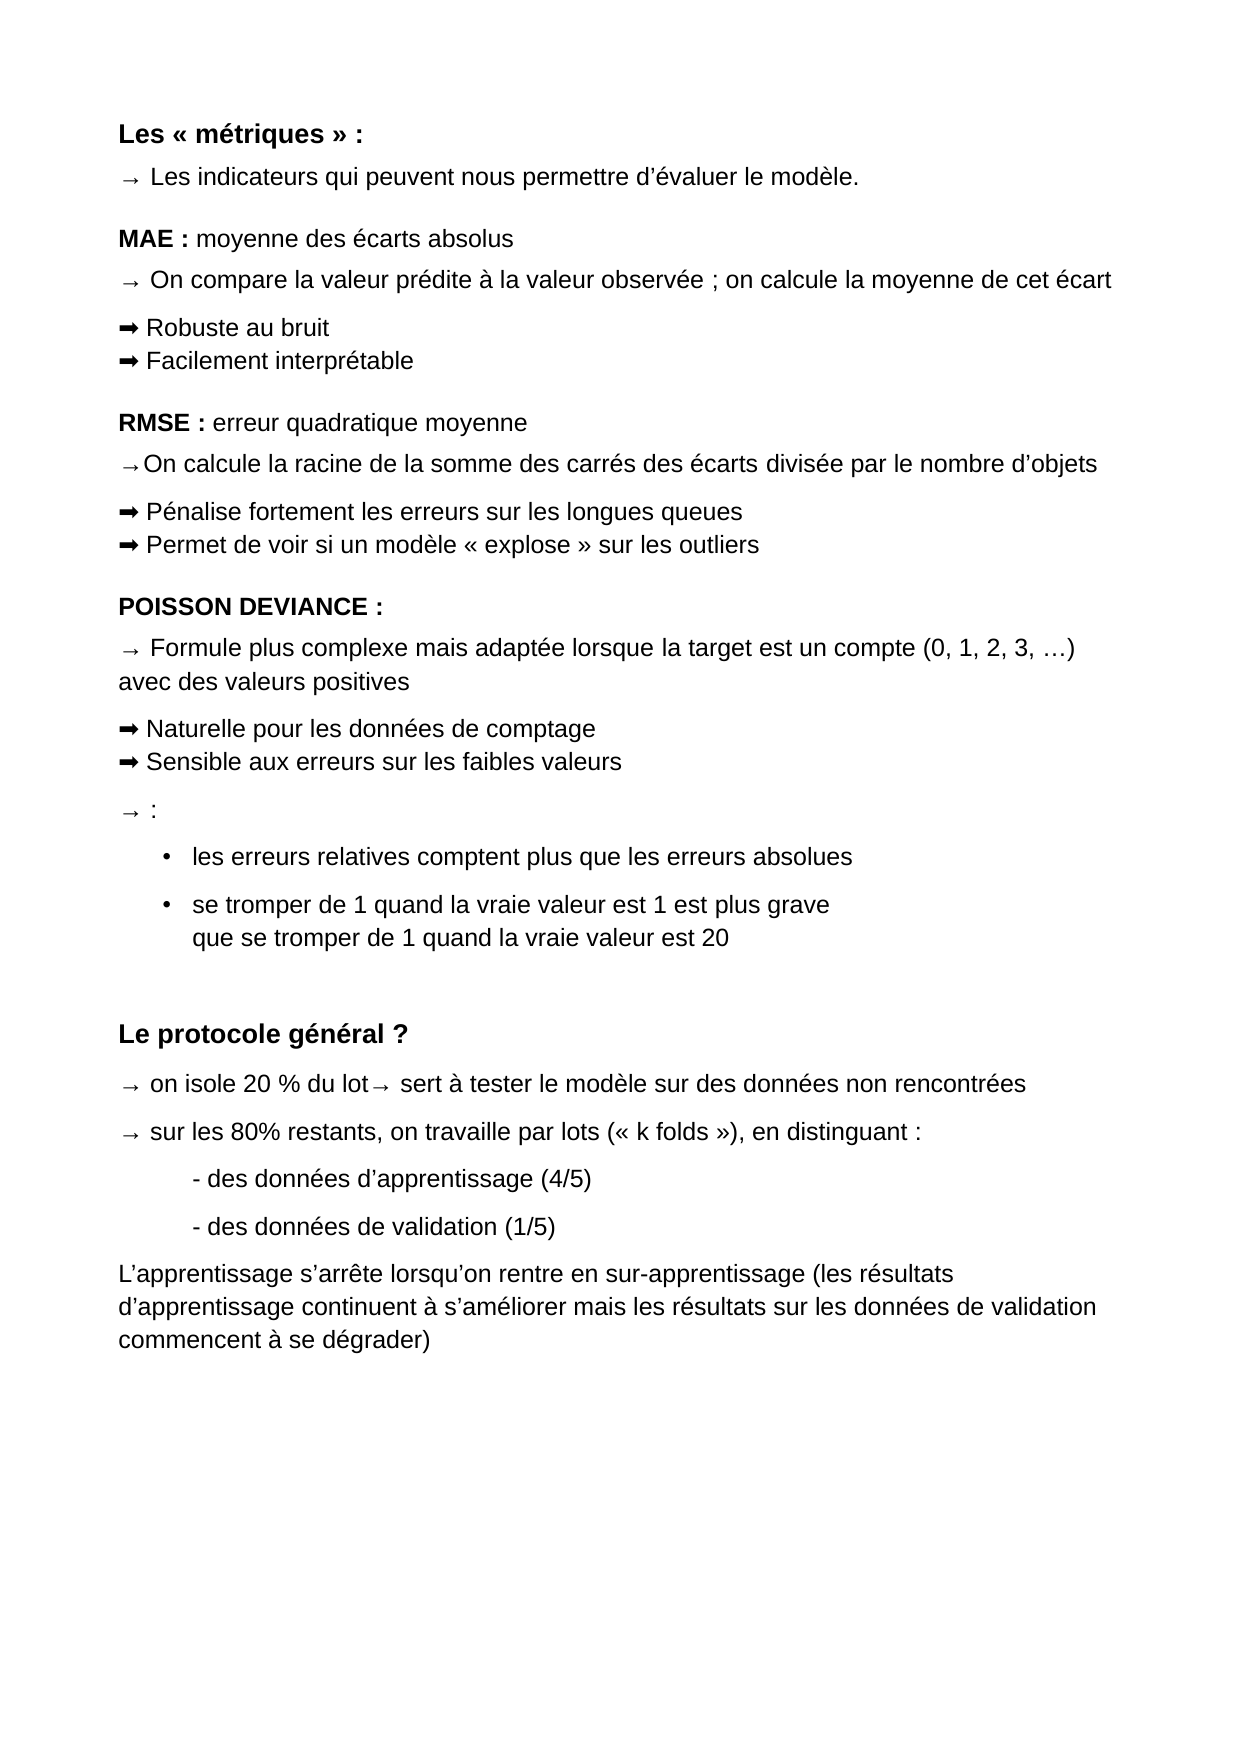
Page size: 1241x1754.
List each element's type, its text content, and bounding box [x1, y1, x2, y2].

text → on isole 20 % du lot→ sert à tester le modèle sur des données non rencontrées [118, 1069, 1122, 1098]
text → On compare la valeur prédite à la valeur observée ; on calcule la moyenne de cet écart [118, 265, 1122, 294]
text → sur les 80% restants, on travaille par lots (« k folds »), en distinguant : [118, 1116, 1122, 1145]
subtitle MAE : moyenne des écarts absolus [118, 224, 1122, 253]
text → : [118, 795, 1122, 823]
list se tromper de 1 quand la vraie valeur est 1 est plus grave que se tromper de 1 quand la vraie valeur est 20 [162, 890, 1122, 952]
text ➡ Naturelle pour les données de comptage ➡ Sensible aux erreurs sur les faibles valeurs [118, 714, 1122, 776]
text - des données d’apprentissage (4/5) [118, 1164, 1122, 1193]
text →On calcule la racine de la somme des carrés des écarts divisée par le nombre d’objets [118, 449, 1122, 478]
text L’apprentissage s’arrête lorsqu’on rentre en sur-apprentissage (les résultats d’apprentissage continuent à s’améliorer mais les résultats sur les données de validation commencent à se dégrader) [118, 1259, 1122, 1354]
subtitle Les « métriques » : [118, 118, 1122, 149]
list les erreurs relatives comptent plus que les erreurs absolues [162, 842, 1122, 871]
text → Formule plus complexe mais adaptée lorsque la target est un compte (0, 1, 2, 3, …) avec des valeurs positives [118, 633, 1122, 695]
text Le protocole général ? [118, 1018, 1122, 1049]
subtitle POISSON DEVIANCE : [118, 592, 1122, 621]
text ➡ Robuste au bruit ➡ Facilement interprétable [118, 313, 1122, 375]
text ➡ Pénalise fortement les erreurs sur les longues queues ➡ Permet de voir si un modèle « explose » sur les outliers [118, 497, 1122, 559]
text - des données de validation (1/5) [118, 1212, 1122, 1240]
text → Les indicateurs qui peuvent nous permettre d’évaluer le modèle. [118, 162, 1122, 191]
subtitle RMSE : erreur quadratique moyenne [118, 408, 1122, 437]
